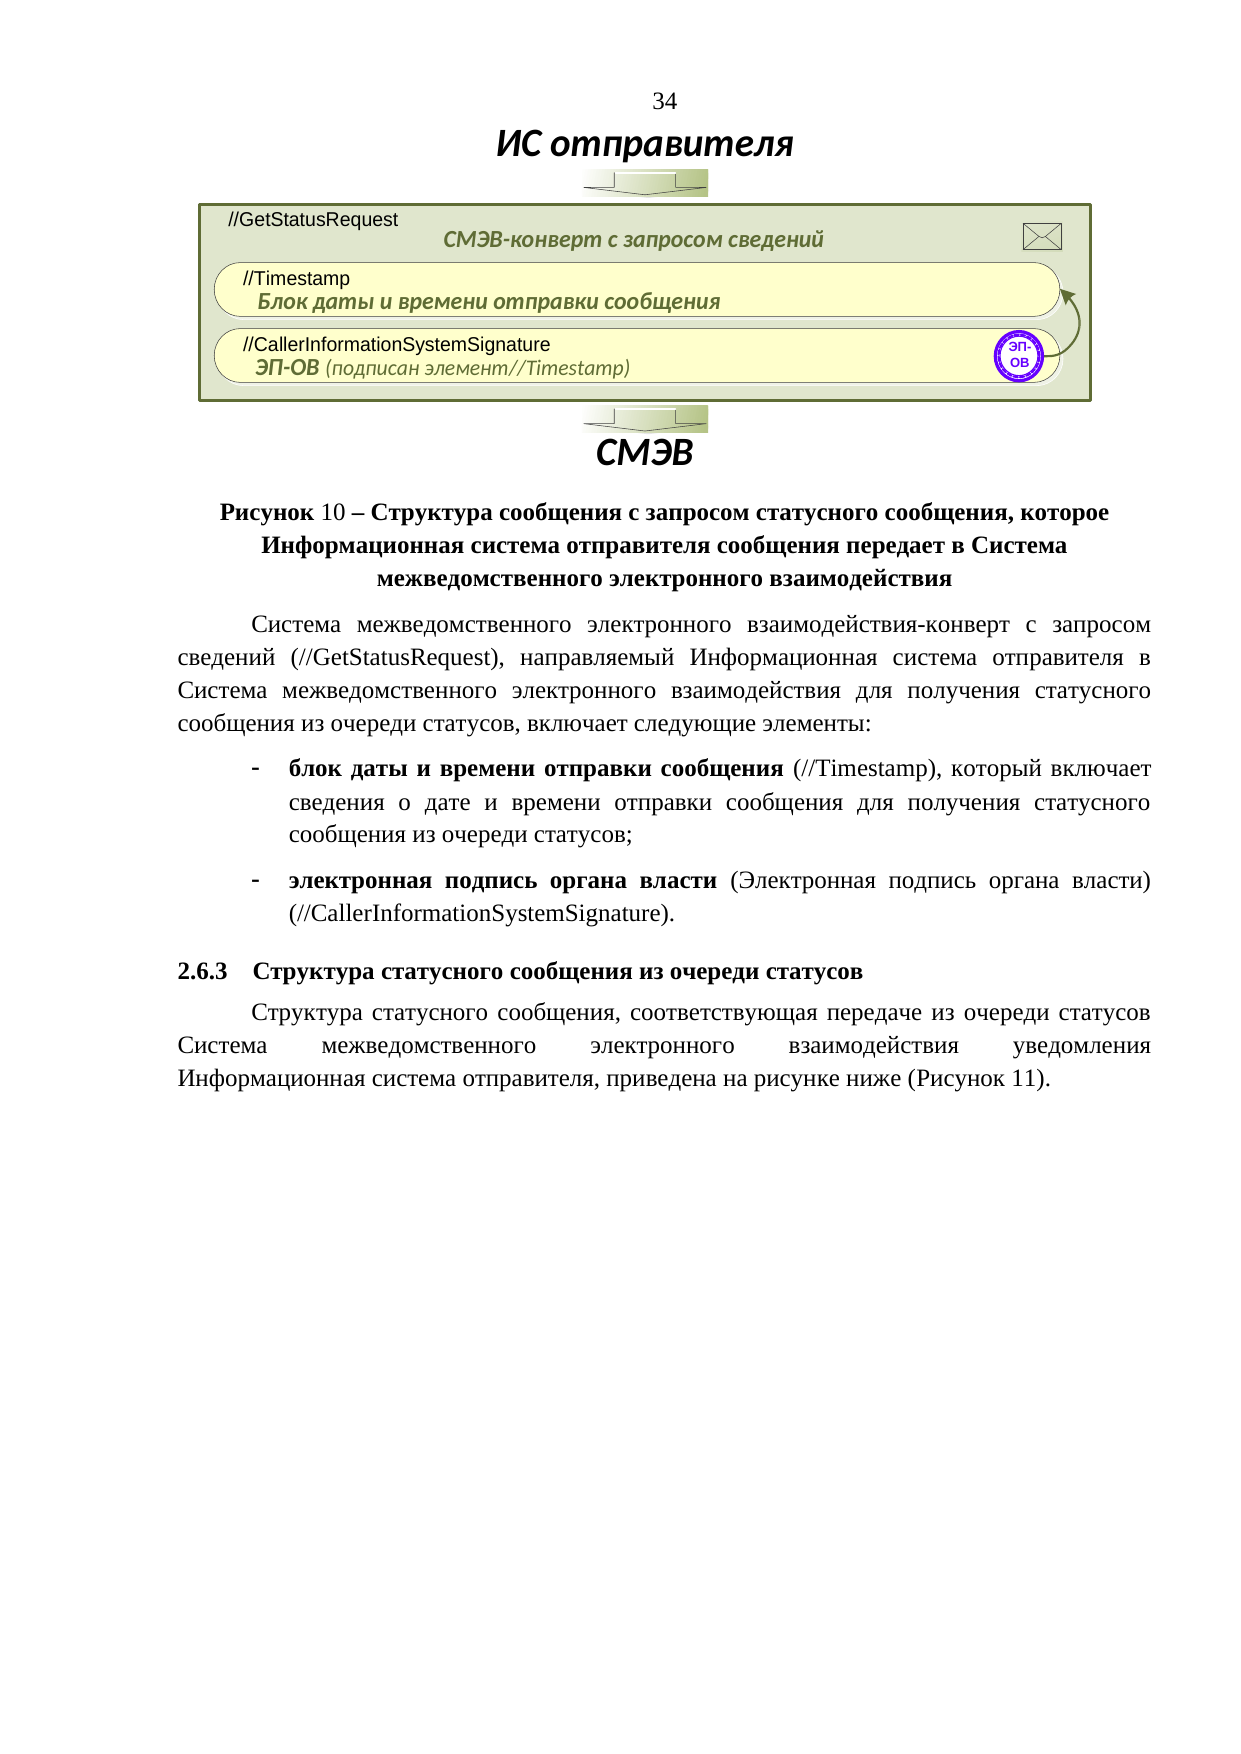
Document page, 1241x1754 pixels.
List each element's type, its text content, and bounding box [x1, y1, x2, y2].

text Система межведомственного электронного взаимодействия-конверт с запросом сведений (//GetStatusRequest), направляемый Информационная система отправителя в Система межведомственного электронного взаимодействия для получения статусного сообщения из очереди статусов, включает следующие элементы: [177, 609, 1152, 737]
list электронная подпись органа власти (Электронная подпись органа власти) (//CallerInformationSystemSignature). [251, 865, 1152, 927]
text Рисунок 10 – Структура сообщения с запросом статусного сообщения, которое Информационная система отправителя сообщения передает в Система межведомственного электронного взаимодействия [177, 497, 1152, 592]
list блок даты и времени отправки сообщения (//Timestamp), который включает сведения о дате и времени отправки сообщения для получения статусного сообщения из очереди статусов; [251, 753, 1152, 848]
text Структура статусного сообщения, соответствующая передаче из очереди статусов Система межведомственного электронного взаимодействия уведомления Информационная система отправителя, приведена на рисунке ниже (Рисунок 11)14. [177, 997, 1152, 1092]
subtitle Структура статусного сообщения из очереди статусов [177, 956, 1152, 985]
